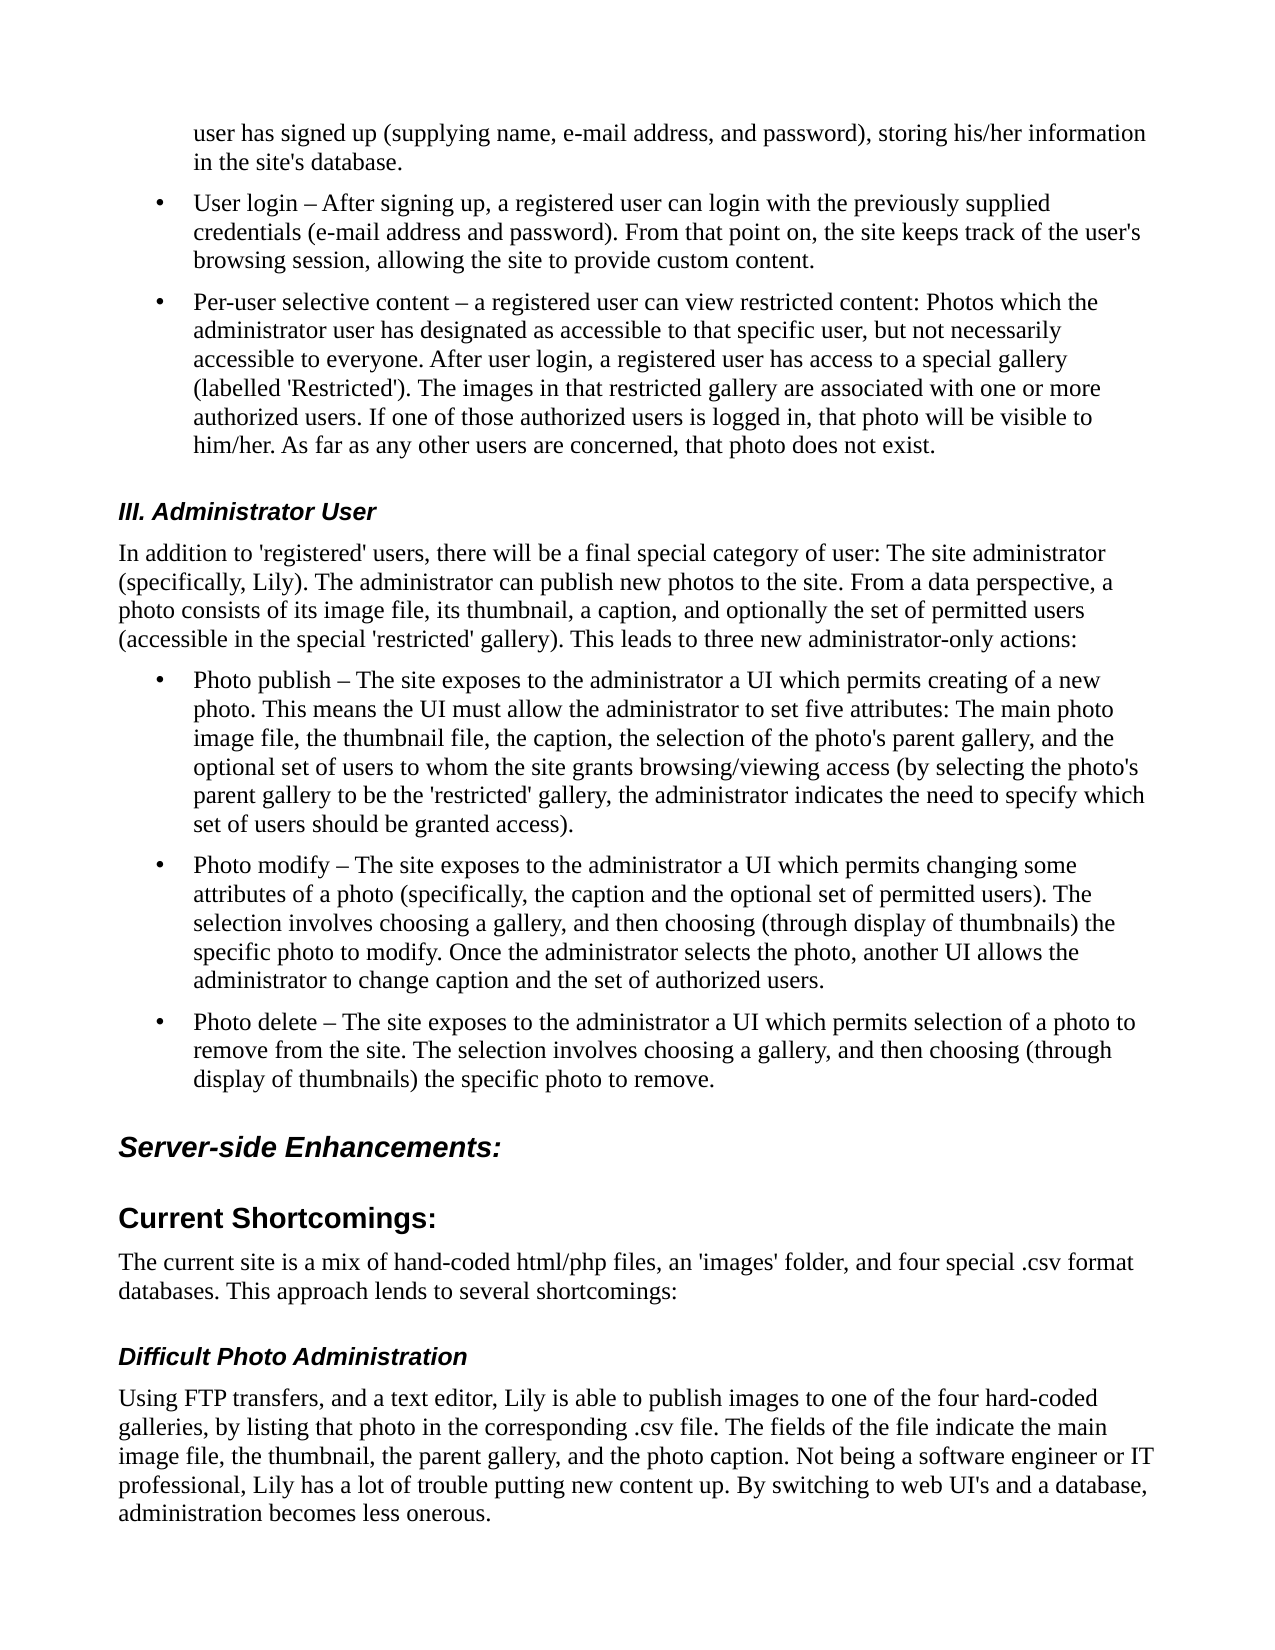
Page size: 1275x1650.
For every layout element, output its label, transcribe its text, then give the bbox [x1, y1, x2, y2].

text In addition to 'registered' users, there will be a final special category of user: The site administrator (specifically, Lily). The administrator can publish new photos to the site. From a data perspective, a photo consists of its image file, its thumbnail, a caption, and optionally the set of permitted users (accessible in the special 'restricted' gallery). This leads to three new administrator-only actions: [118, 538, 1157, 653]
list Photo modify – The site exposes to the administrator a UI which permits changing some attributes of a photo (specifically, the caption and the optional set of permitted users). The selection involves choosing a gallery, and then choosing (through display of thumbnails) the specific photo to modify. Once the administrator selects the photo, another UI allows the administrator to change caption and the set of authorized users. [156, 850, 1157, 994]
list User login – After signing up, a registered user can login with the previously supplied credentials (e-mail address and password). From that point on, the site keeps track of the user's browsing session, allowing the site to provide custom content. [156, 188, 1157, 274]
list user has signed up (supplying name, e-mail address, and password), storing his/her information in the site's database. [156, 118, 1157, 176]
subtitle Current Shortcomings: [118, 1201, 1157, 1235]
subtitle Server-side Enhancements: [118, 1130, 1157, 1164]
list Per-user selective content – a registered user can view restricted content: Photos which the administrator user has designated as accessible to that specific user, but not necessarily accessible to everyone. After user login, a registered user has access to a special gallery (labelled 'Restricted'). The images in that restricted gallery are associated with one or more authorized users. If one of those authorized users is logged in, that photo will be visible to him/her. As far as any other users are concerned, that photo does not exist. [156, 287, 1157, 459]
list Photo delete – The site exposes to the administrator a UI which permits selection of a photo to remove from the site. The selection involves choosing a gallery, and then choosing (through display of thumbnails) the specific photo to remove. [156, 1007, 1157, 1093]
text The current site is a mix of hand-coded html/php files, an 'images' folder, and four special .csv format databases. This approach lends to several shortcomings: [118, 1247, 1157, 1305]
text Using FTP transfers, and a text editor, Lily is able to publish images to one of the four hard-coded galleries, by listing that photo in the corresponding .csv file. The fields of the file indicate the main image file, the thumbnail, the parent gallery, and the photo caption. Not being a software engineer or IT professional, Lily has a lot of trouble putting new content up. By switching to web UI's and a database, administration becomes less onerous. [118, 1383, 1157, 1527]
subtitle Difficult Photo Administration [118, 1342, 1157, 1371]
subtitle III. Administrator User [118, 497, 1157, 525]
list Photo publish – The site exposes to the administrator a UI which permits creating of a new photo. This means the UI must allow the administrator to set five attributes: The main photo image file, the thumbnail file, the caption, the selection of the photo's parent gallery, and the optional set of users to whom the site grants browsing/viewing access (by selecting the photo's parent gallery to be the 'restricted' gallery, the administrator indicates the need to specify which set of users should be granted access). [156, 665, 1157, 838]
